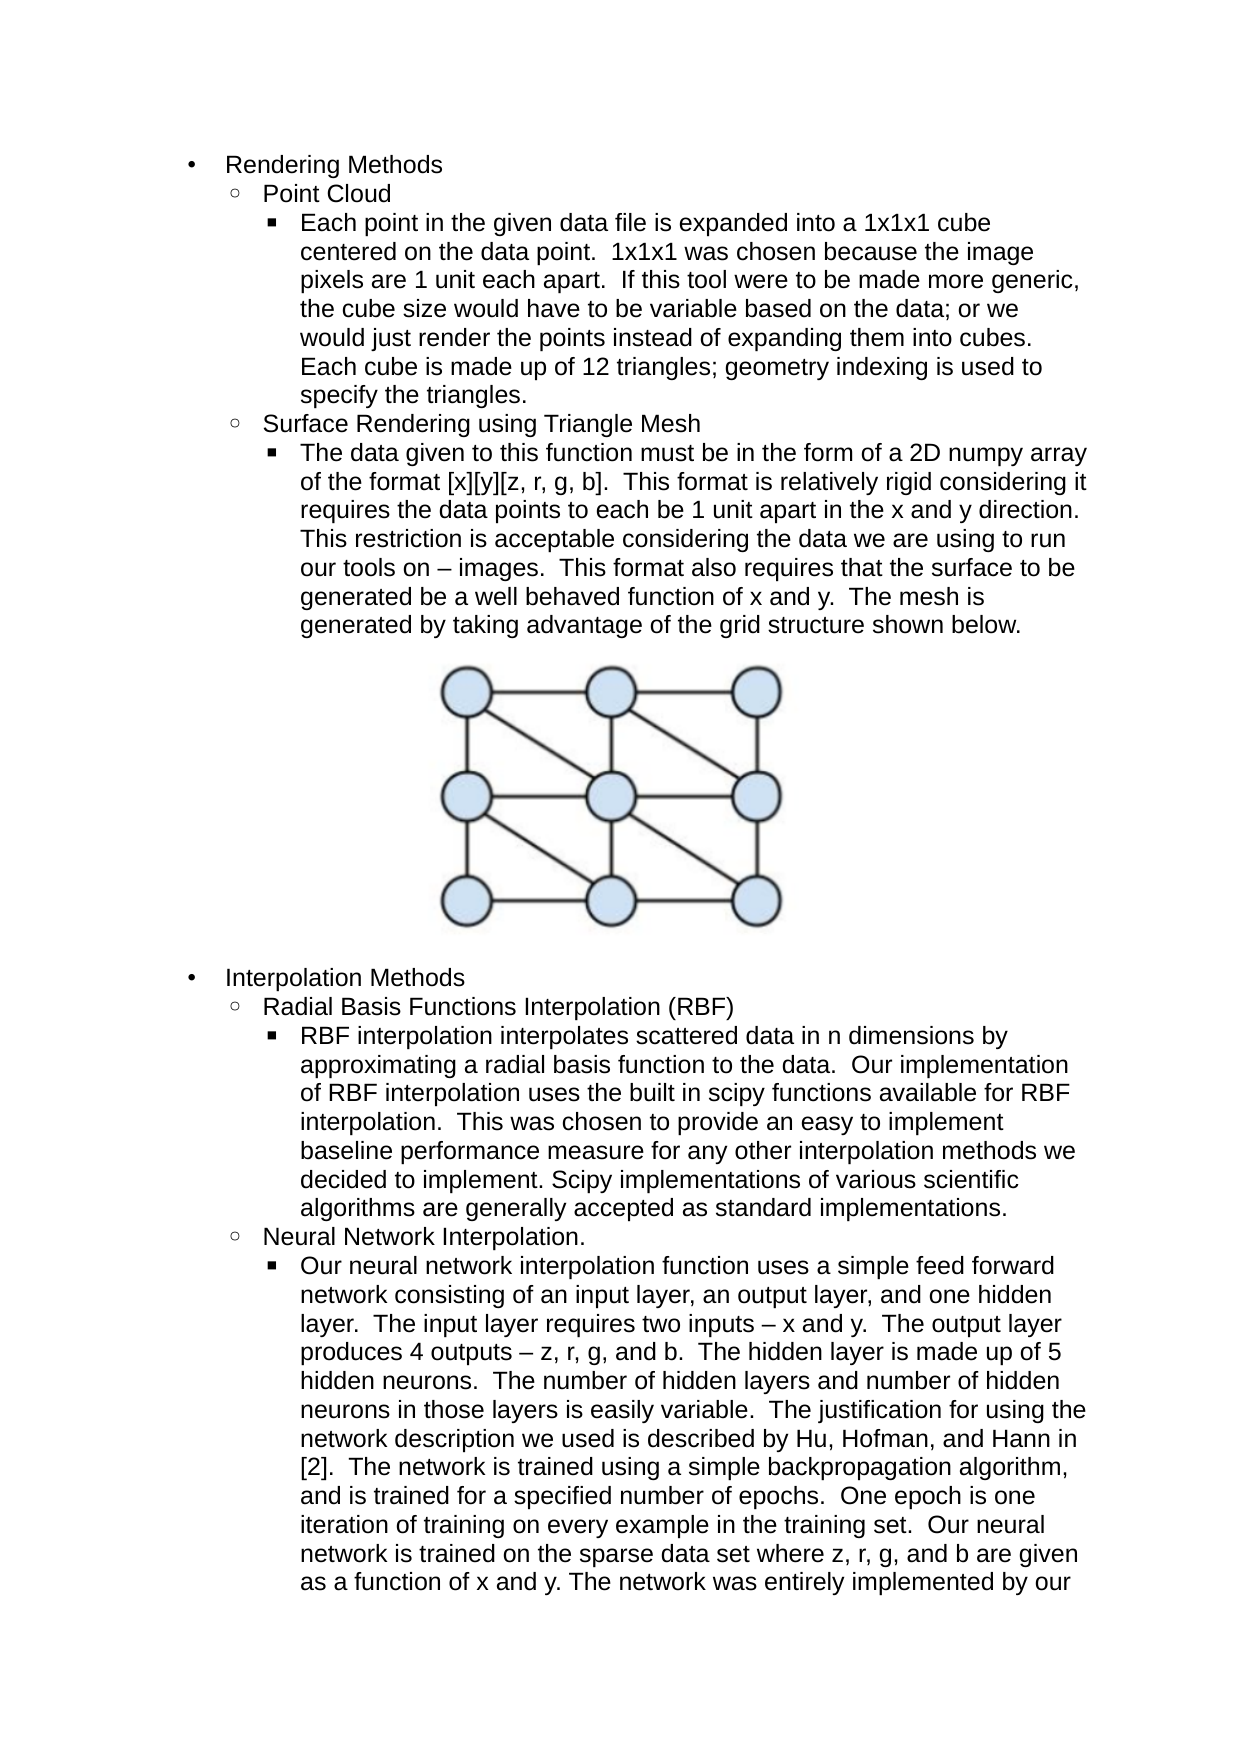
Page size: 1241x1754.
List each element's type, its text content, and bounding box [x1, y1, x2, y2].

list Our neural network interpolation function uses a simple feed forward network consisting of an input layer, an output layer, and one hidden layer. The input layer requires two inputs – x and y. The output layer produces 4 outputs – z, r, g, and b. The hidden layer is made up of 5 hidden neurons. The number of hidden layers and number of hidden neurons in those layers is easily variable. The justification for using the network description we used is described by Hu, Hofman, and Hann in [2]. The network is trained using a simple backpropagation algorithm, and is trained for a specified number of epochs. One epoch is one iteration of training on every example in the training set. Our neural network is trained on the sparse data set where z, r, g, and b are given as a function of x and y. The network was entirely implemented by our [262, 1251, 1091, 1596]
list Neural Network Interpolation. [225, 1222, 1091, 1251]
list Radial Basis Functions Interpolation (RBF) [225, 992, 1091, 1021]
list Rendering Methods [187, 150, 1091, 179]
list RBF interpolation interpolates scattered data in n dimensions by approximating a radial basis function to the data. Our implementation of RBF interpolation uses the built in scipy functions available for RBF interpolation. This was chosen to provide an easy to implement baseline performance measure for any other interpolation methods we decided to implement. Scipy implementations of various scientific algorithms are generally accepted as standard implementations. [262, 1021, 1091, 1222]
list The data given to this function must be in the form of a 2D numpy array of the format [x][y][z, r, g, b]. This format is relatively rigid considering it requires the data points to each be 1 unit apart in the x and y direction. This restriction is acceptable considering the data we are using to run our tools on – images. This format also requires that the surface to be generated be a well behaved function of x and y. The mesh is generated by taking advantage of the grid structure shown below. [262, 438, 1091, 639]
list Interpolation Methods [187, 639, 1091, 992]
picture [419, 643, 812, 963]
list Each point in the given data file is expanded into a 1x1x1 cube centered on the data point. 1x1x1 was chosen because the image pixels are 1 unit each apart. If this tool were to be made more generic, the cube size would have to be variable based on the data; or we would just render the points instead of expanding them into cubes. Each cube is made up of 12 triangles; geometry indexing is used to specify the triangles. [262, 208, 1091, 409]
list Point Cloud [225, 179, 1091, 208]
list Surface Rendering using Triangle Mesh [225, 409, 1091, 438]
